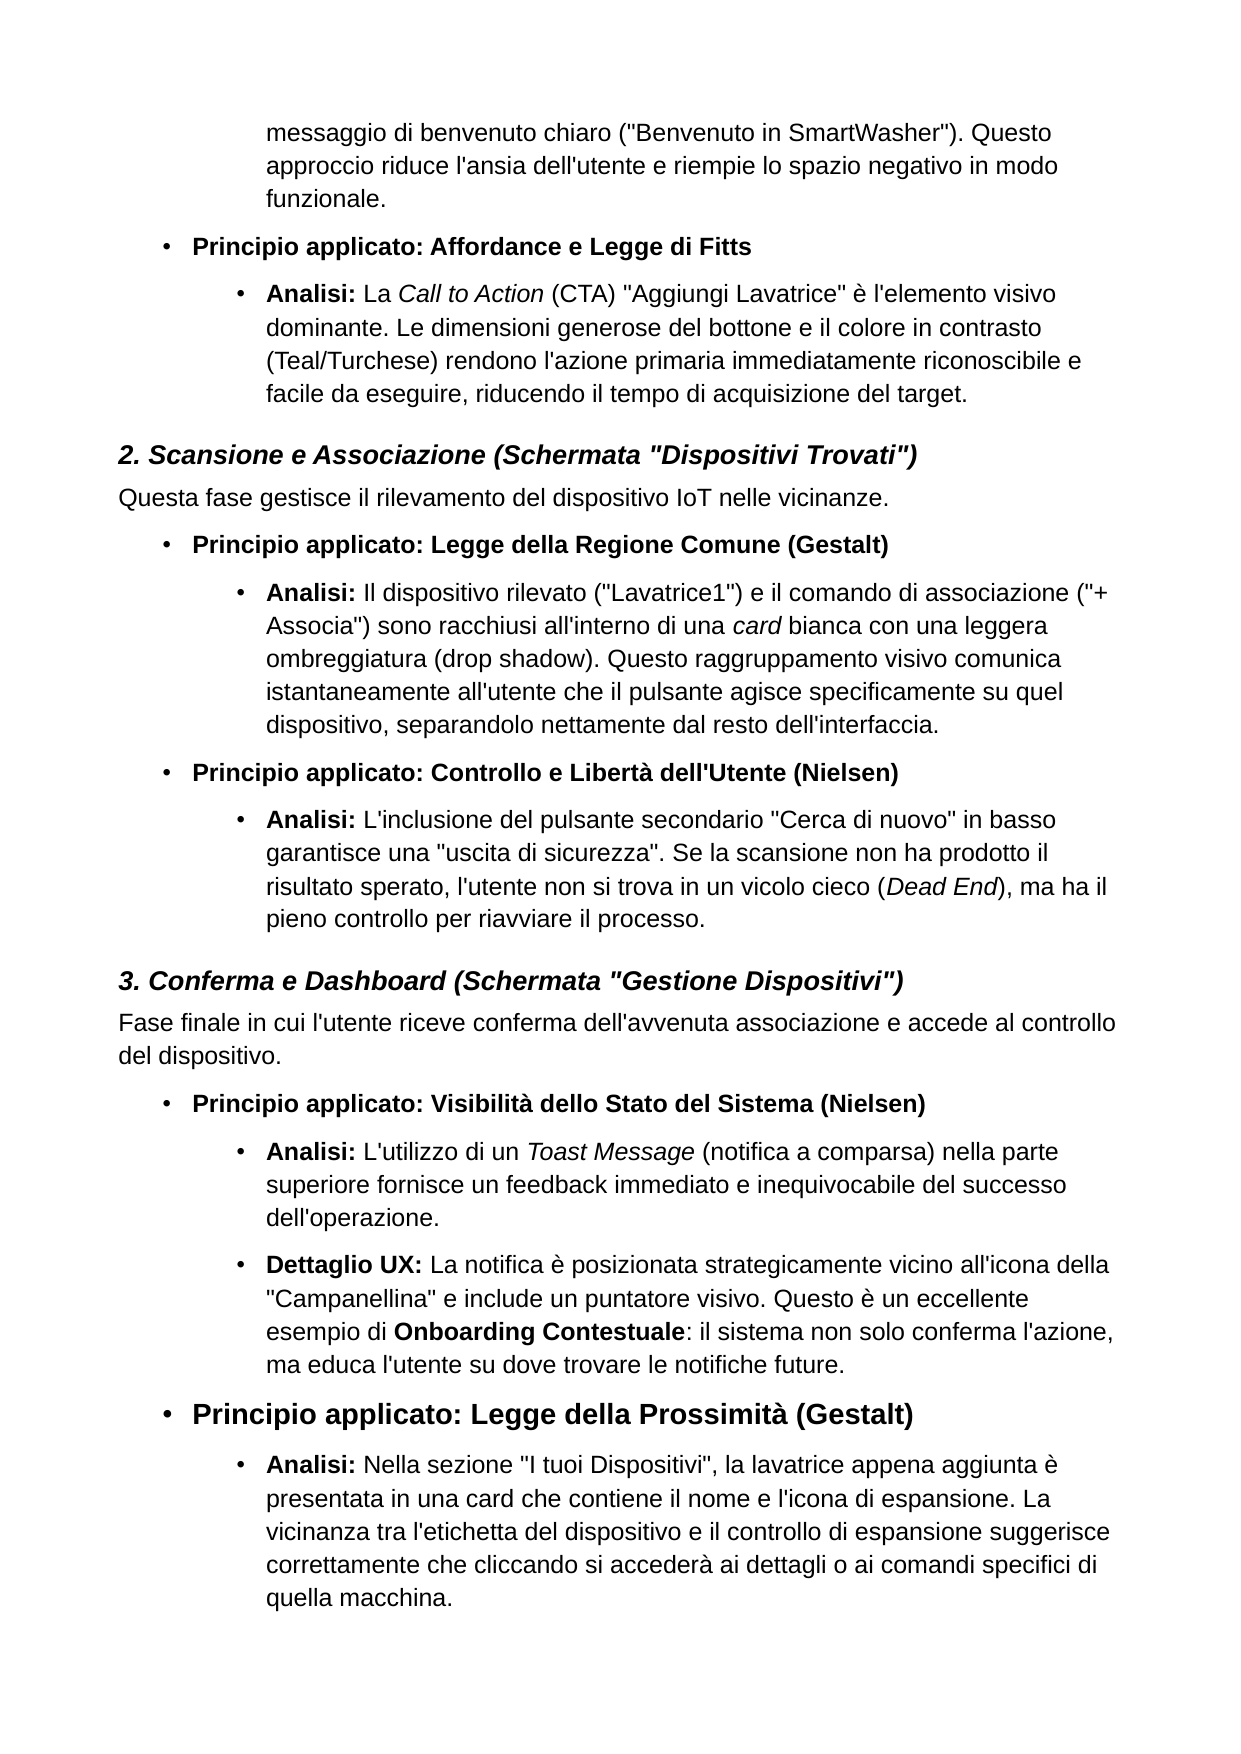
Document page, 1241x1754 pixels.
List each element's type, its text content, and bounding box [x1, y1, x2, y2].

list Principio applicato: Legge della Regione Comune (Gestalt) [162, 530, 1122, 559]
text Fase finale in cui l'utente riceve conferma dell'avvenuta associazione e accede al controllo del dispositivo. [118, 1008, 1122, 1070]
subtitle 2. Scansione e Associazione (Schermata "Dispositivi Trovati") [118, 439, 1122, 470]
list Analisi: La Call to Action (CTA) "Aggiungi Lavatrice" è l'elemento visivo dominante. Le dimensioni generose del bottone e il colore in contrasto (Teal/Turchese) rendono l'azione primaria immediatamente riconoscibile e facile da eseguire, riducendo il tempo di acquisizione del target. [236, 279, 1122, 407]
list Principio applicato: Controllo e Libertà dell'Utente (Nielsen) [162, 758, 1122, 786]
list Principio applicato: Legge della Prossimità (Gestalt) [162, 1397, 1122, 1431]
list Principio applicato: Visibilità dello Stato del Sistema (Nielsen) [162, 1089, 1122, 1118]
list messaggio di benvenuto chiaro ("Benvenuto in SmartWasher"). Questo approccio riduce l'ansia dell'utente e riempie lo spazio negativo in modo funzionale. [236, 118, 1122, 213]
list Analisi: L'utilizzo di un Toast Message (notifica a comparsa) nella parte superiore fornisce un feedback immediato e inequivocabile del successo dell'operazione. [236, 1137, 1122, 1232]
list Analisi: Nella sezione "I tuoi Dispositivi", la lavatrice appena aggiunta è presentata in una card che contiene il nome e l'icona di espansione. La vicinanza tra l'etichetta del dispositivo e il controllo di espansione suggerisce correttamente che cliccando si accederà ai dettagli o ai comandi specifici di quella macchina. [236, 1451, 1122, 1611]
list Principio applicato: Affordance e Legge di Fitts [162, 232, 1122, 261]
list Analisi: L'inclusione del pulsante secondario "Cerca di nuovo" in basso garantisce una "uscita di sicurezza". Se la scansione non ha prodotto il risultato sperato, l'utente non si trova in un vicolo cieco (Dead End), ma ha il pieno controllo per riavviare il processo. [236, 805, 1122, 933]
text Questa fase gestisce il rilevamento del dispositivo IoT nelle vicinanze. [118, 482, 1122, 511]
subtitle 3. Conferma e Dashboard (Schermata "Gestione Dispositivi") [118, 964, 1122, 996]
list Dettaglio UX: La notifica è posizionata strategicamente vicino all'icona della "Campanellina" e include un puntatore visivo. Questo è un eccellente esempio di Onboarding Contestuale: il sistema non solo conferma l'azione, ma educa l'utente su dove trovare le notifiche future. [236, 1250, 1122, 1378]
list Analisi: Il dispositivo rilevato ("Lavatrice1") e il comando di associazione ("+ Associa") sono racchiusi all'interno di una card bianca con una leggera ombreggiatura (drop shadow). Questo raggruppamento visivo comunica istantaneamente all'utente che il pulsante agisce specificamente su quel dispositivo, separandolo nettamente dal resto dell'interfaccia. [236, 578, 1122, 739]
